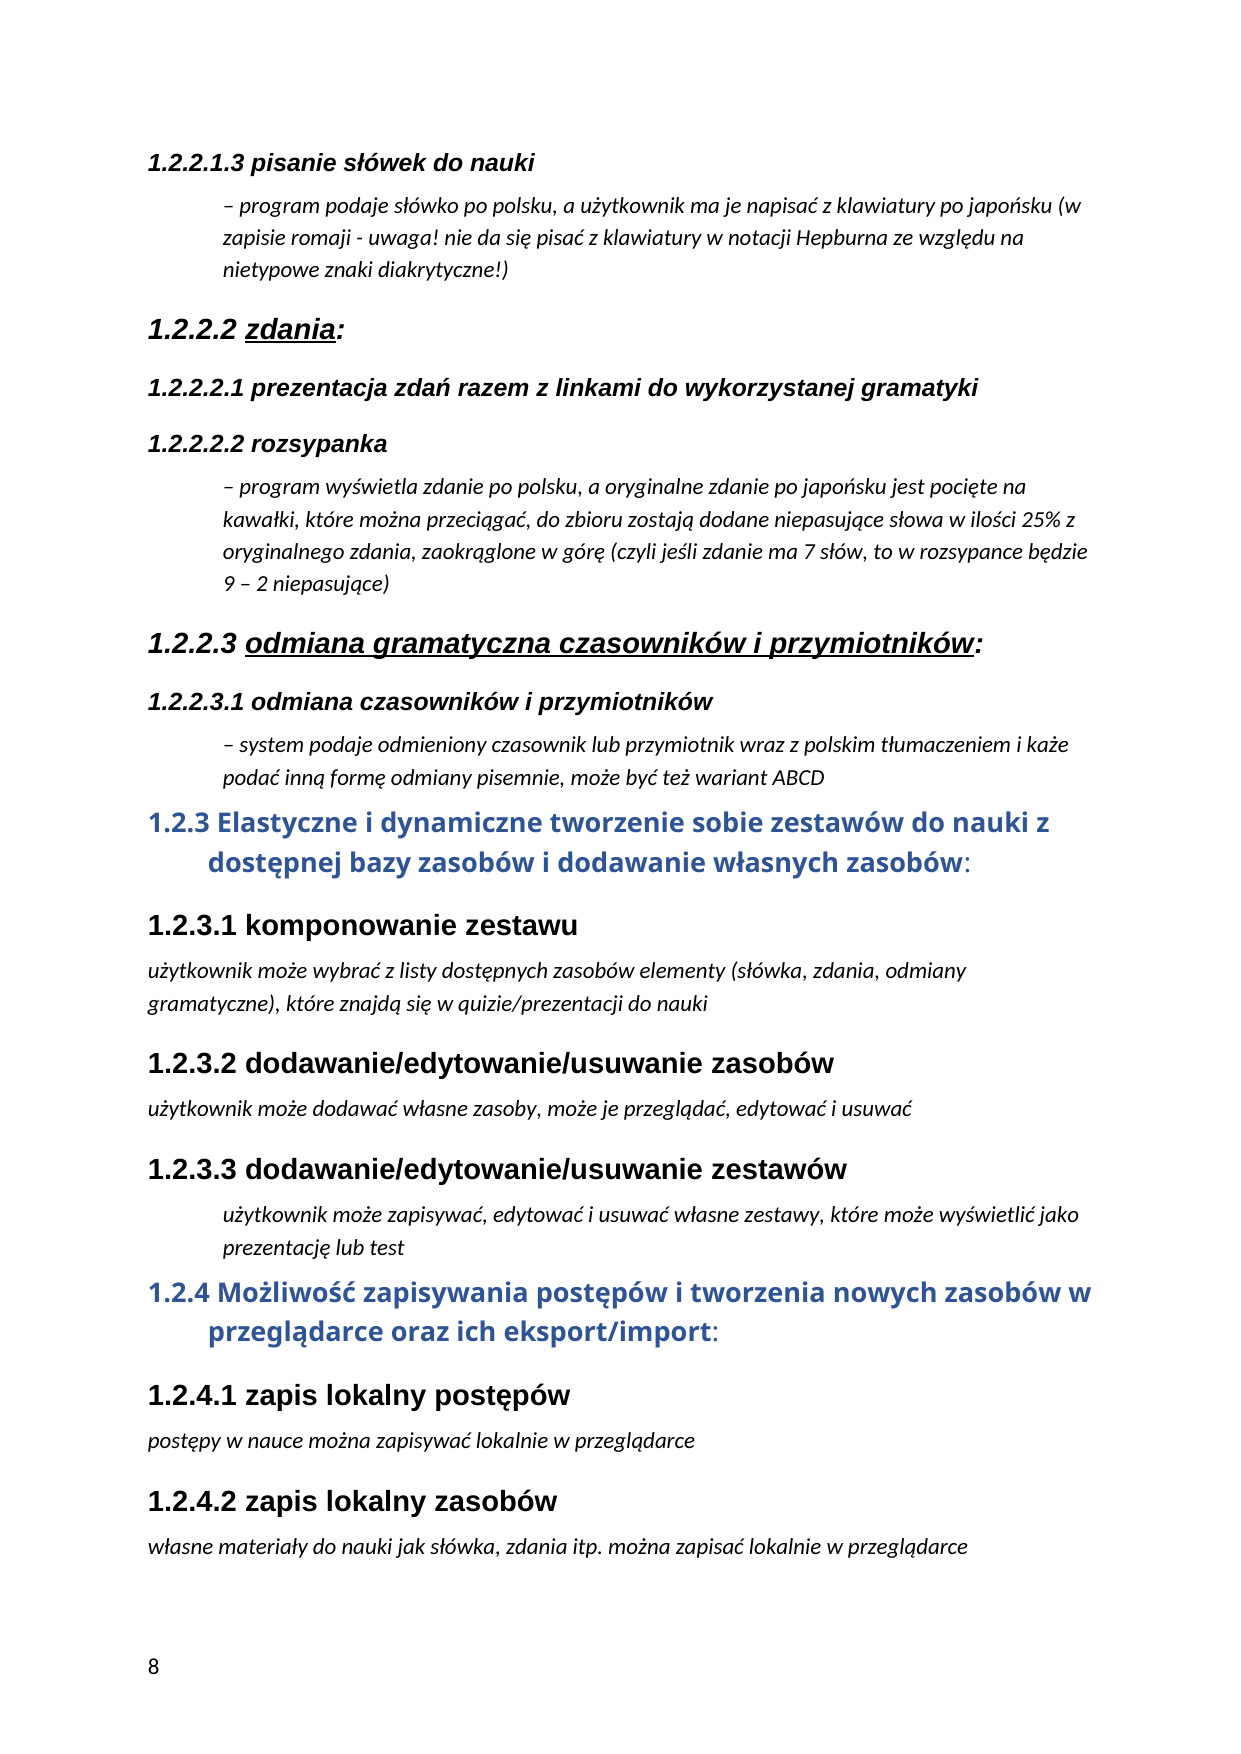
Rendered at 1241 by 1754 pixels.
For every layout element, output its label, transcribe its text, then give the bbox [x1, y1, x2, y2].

list – program podaje słówko po polsku, a użytkownik ma je napisać z klawiatury po japońsku (w zapisie romaji - uwaga! nie da się pisać z klawiatury w notacji Hepburna ze względu na nietypowe znaki diakrytyczne!) [185, 191, 1093, 283]
list użytkownik może wybrać z listy dostępnych zasobów elementy (słówka, zdania, odmiany gramatyczne), które znajdą się w quizie/prezentacji do nauki [148, 957, 1093, 1017]
subtitle 1.2.2.3 odmiana gramatyczna czasowników i przymiotników: [148, 626, 1093, 660]
subtitle 1.2.2.2.2 rozsypanka [148, 429, 1093, 458]
subtitle 1.2.3.1 komponowanie zestawu [148, 908, 1093, 941]
subtitle 1.2.2.1.3 pisanie słówek do nauki [148, 148, 1093, 176]
subtitle 1.2.3 Elastyczne i dynamiczne tworzenie sobie zestawów do nauki z dostępnej bazy zasobów i dodawanie własnych zasobów: [148, 803, 1093, 880]
list własne materiały do nauki jak słówka, zdania itp. można zapisać lokalnie w przeglądarce [148, 1532, 1093, 1560]
subtitle 1.2.4 Możliwość zapisywania postępów i tworzenia nowych zasobów w przeglądarce oraz ich eksport/import: [148, 1273, 1093, 1350]
subtitle 1.2.2.3.1 odmiana czasowników i przymiotników [148, 687, 1093, 716]
subtitle 1.2.3.2 dodawanie/edytowanie/usuwanie zasobów [148, 1046, 1093, 1079]
subtitle 1.2.2.2.1 prezentacja zdań razem z linkami do wykorzystanej gramatyki [148, 373, 1093, 402]
list – program wyświetla zdanie po polsku, a oryginalne zdanie po japońsku jest pocięte na kawałki, które można przeciągać, do zbioru zostają dodane niepasujące słowa w ilości 25% z oryginalnego zdania, zaokrąglone w górę (czyli jeśli zdanie ma 7 słów, to w rozsypance będzie 9 – 2 niepasujące) [185, 472, 1093, 597]
list użytkownik może zapisywać, edytować i usuwać własne zestawy, które może wyświetlić jako prezentację lub test [185, 1200, 1093, 1261]
subtitle 1.2.4.1 zapis lokalny postępów [148, 1378, 1093, 1411]
subtitle 1.2.4.2 zapis lokalny zasobów [148, 1483, 1093, 1517]
subtitle 1.2.3.3 dodawanie/edytowanie/usuwanie zestawów [148, 1152, 1093, 1185]
list postępy w nauce można zapisywać lokalnie w przeglądarce [148, 1426, 1093, 1454]
subtitle 1.2.2.2 zdania: [148, 312, 1093, 346]
list – system podaje odmieniony czasownik lub przymiotnik wraz z polskim tłumaczeniem i każe podać inną formę odmiany pisemnie, może być też wariant ABCD [185, 731, 1093, 791]
list użytkownik może dodawać własne zasoby, może je przeglądać, edytować i usuwać [148, 1094, 1093, 1123]
